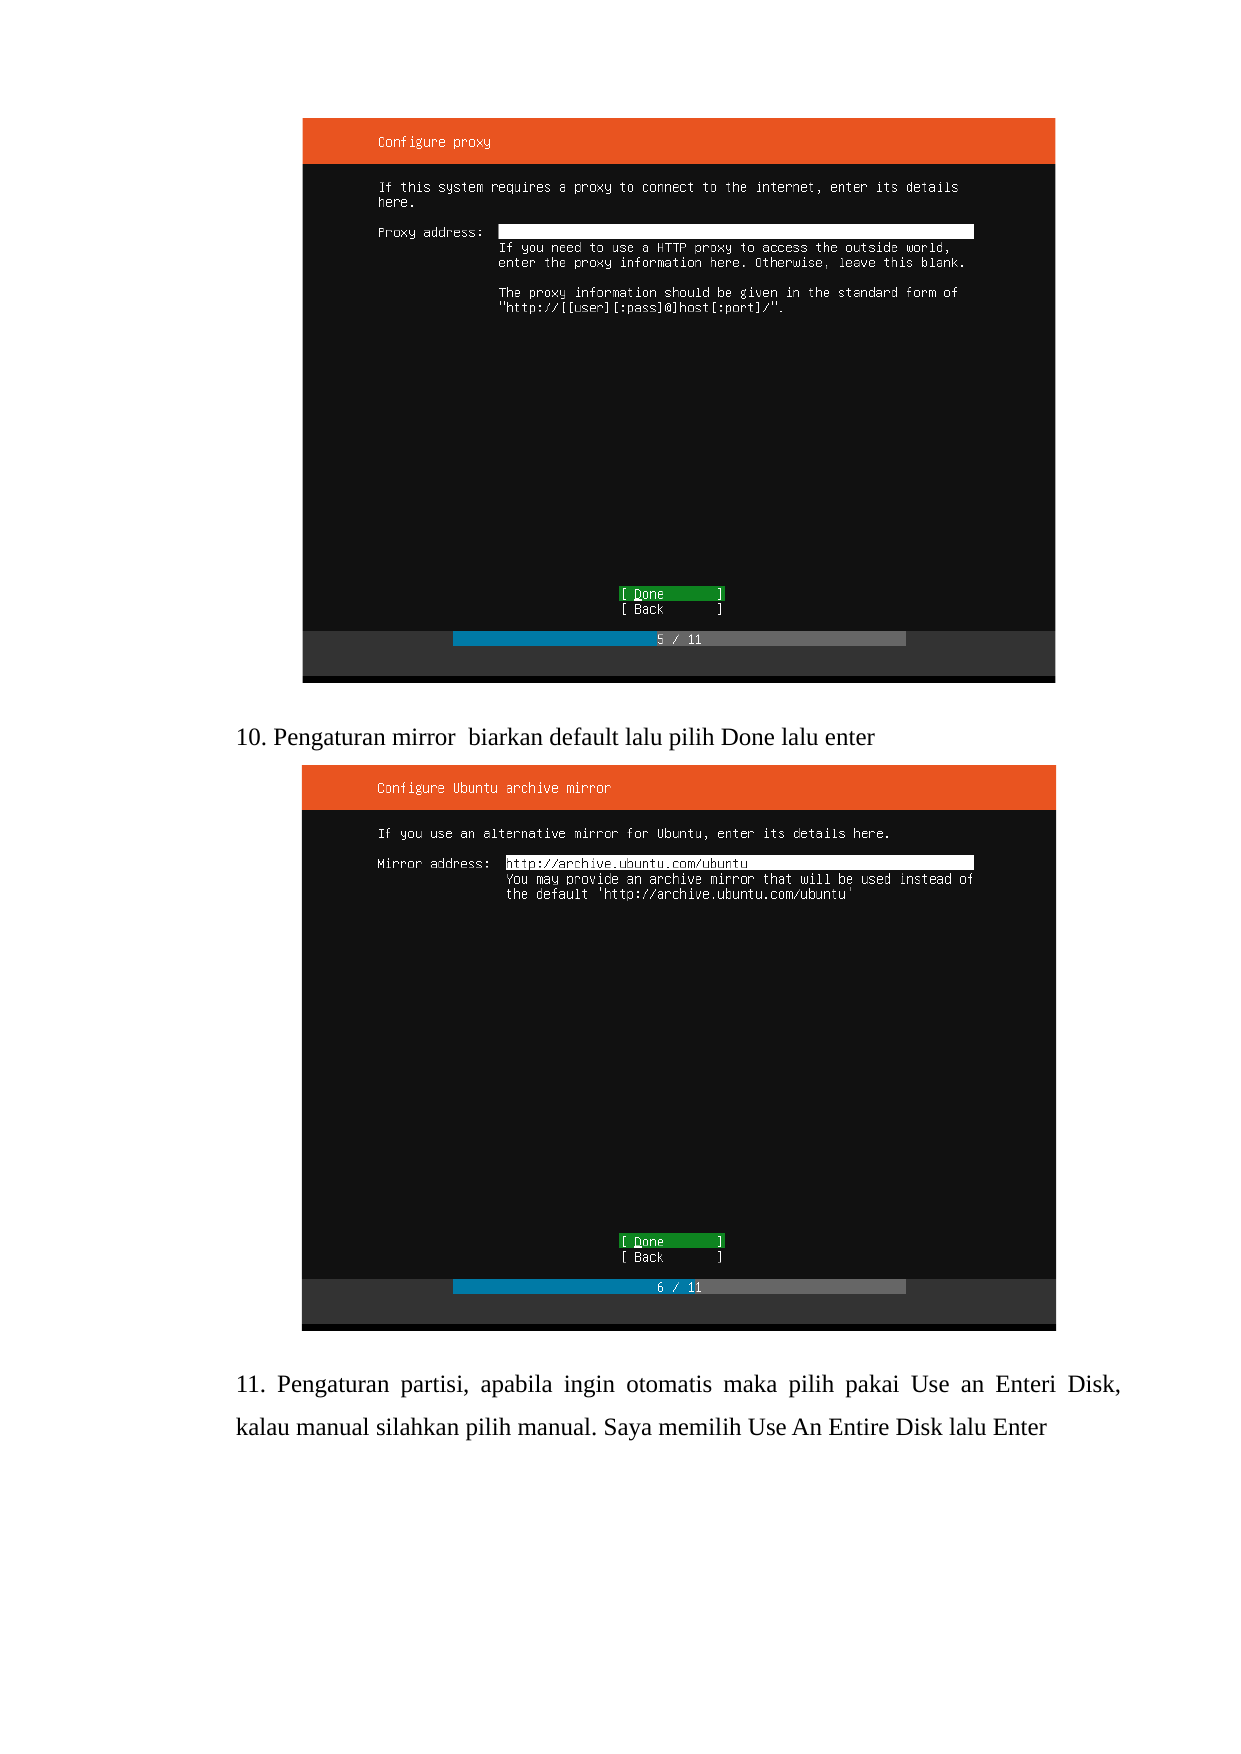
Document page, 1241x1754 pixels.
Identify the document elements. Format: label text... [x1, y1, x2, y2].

picture [302, 118, 1056, 683]
text 10. Pengaturan mirror biarkan default lalu pilih Done lalu enter [236, 722, 1122, 751]
text 11. Pengaturan partisi, apabila ingin otomatis maka pilih pakai Use an Enteri Disk, kalau manual silahkan pilih manual. Saya memilih Use An Entire Disk lalu Enter [236, 1369, 1122, 1441]
picture [301, 765, 1057, 1331]
